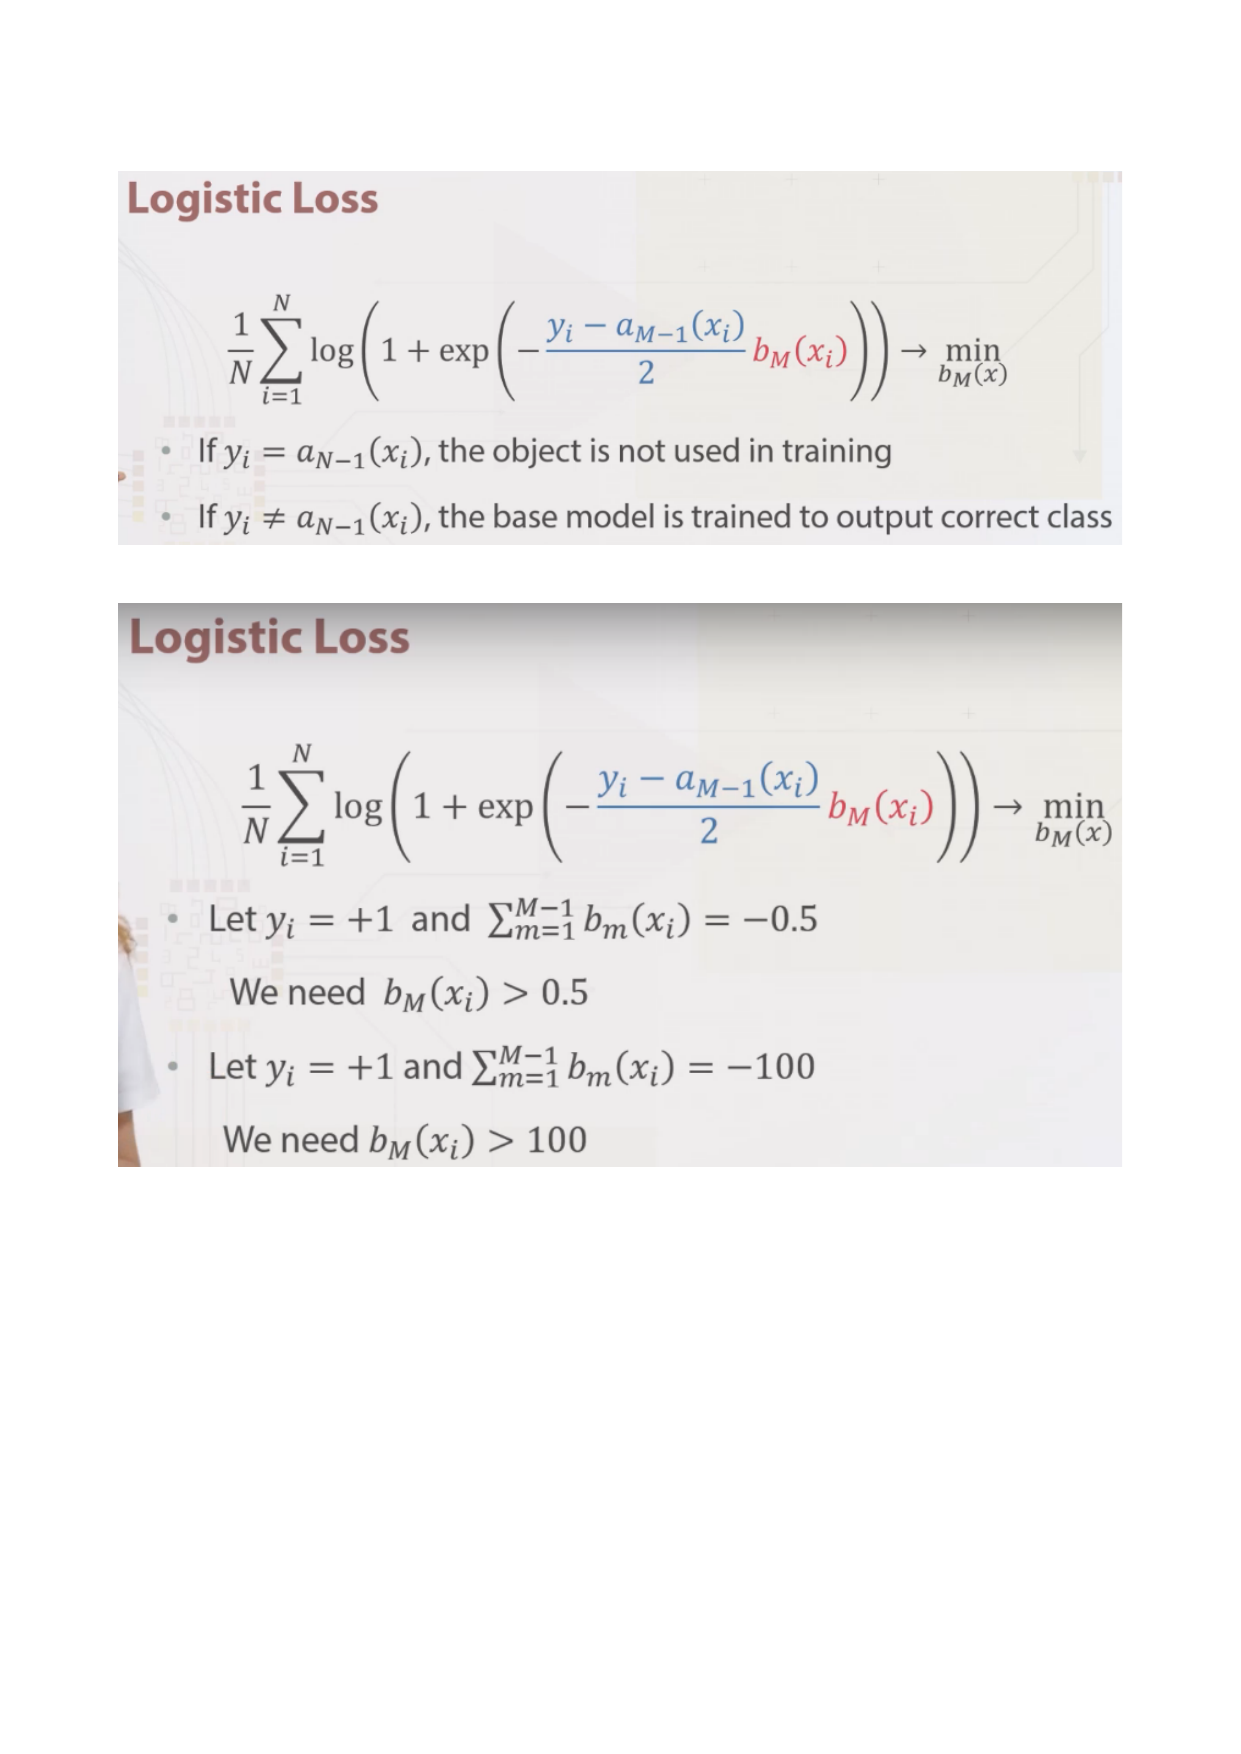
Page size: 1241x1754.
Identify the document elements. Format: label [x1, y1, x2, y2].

picture [118, 603, 1123, 1167]
picture [118, 171, 1123, 545]
